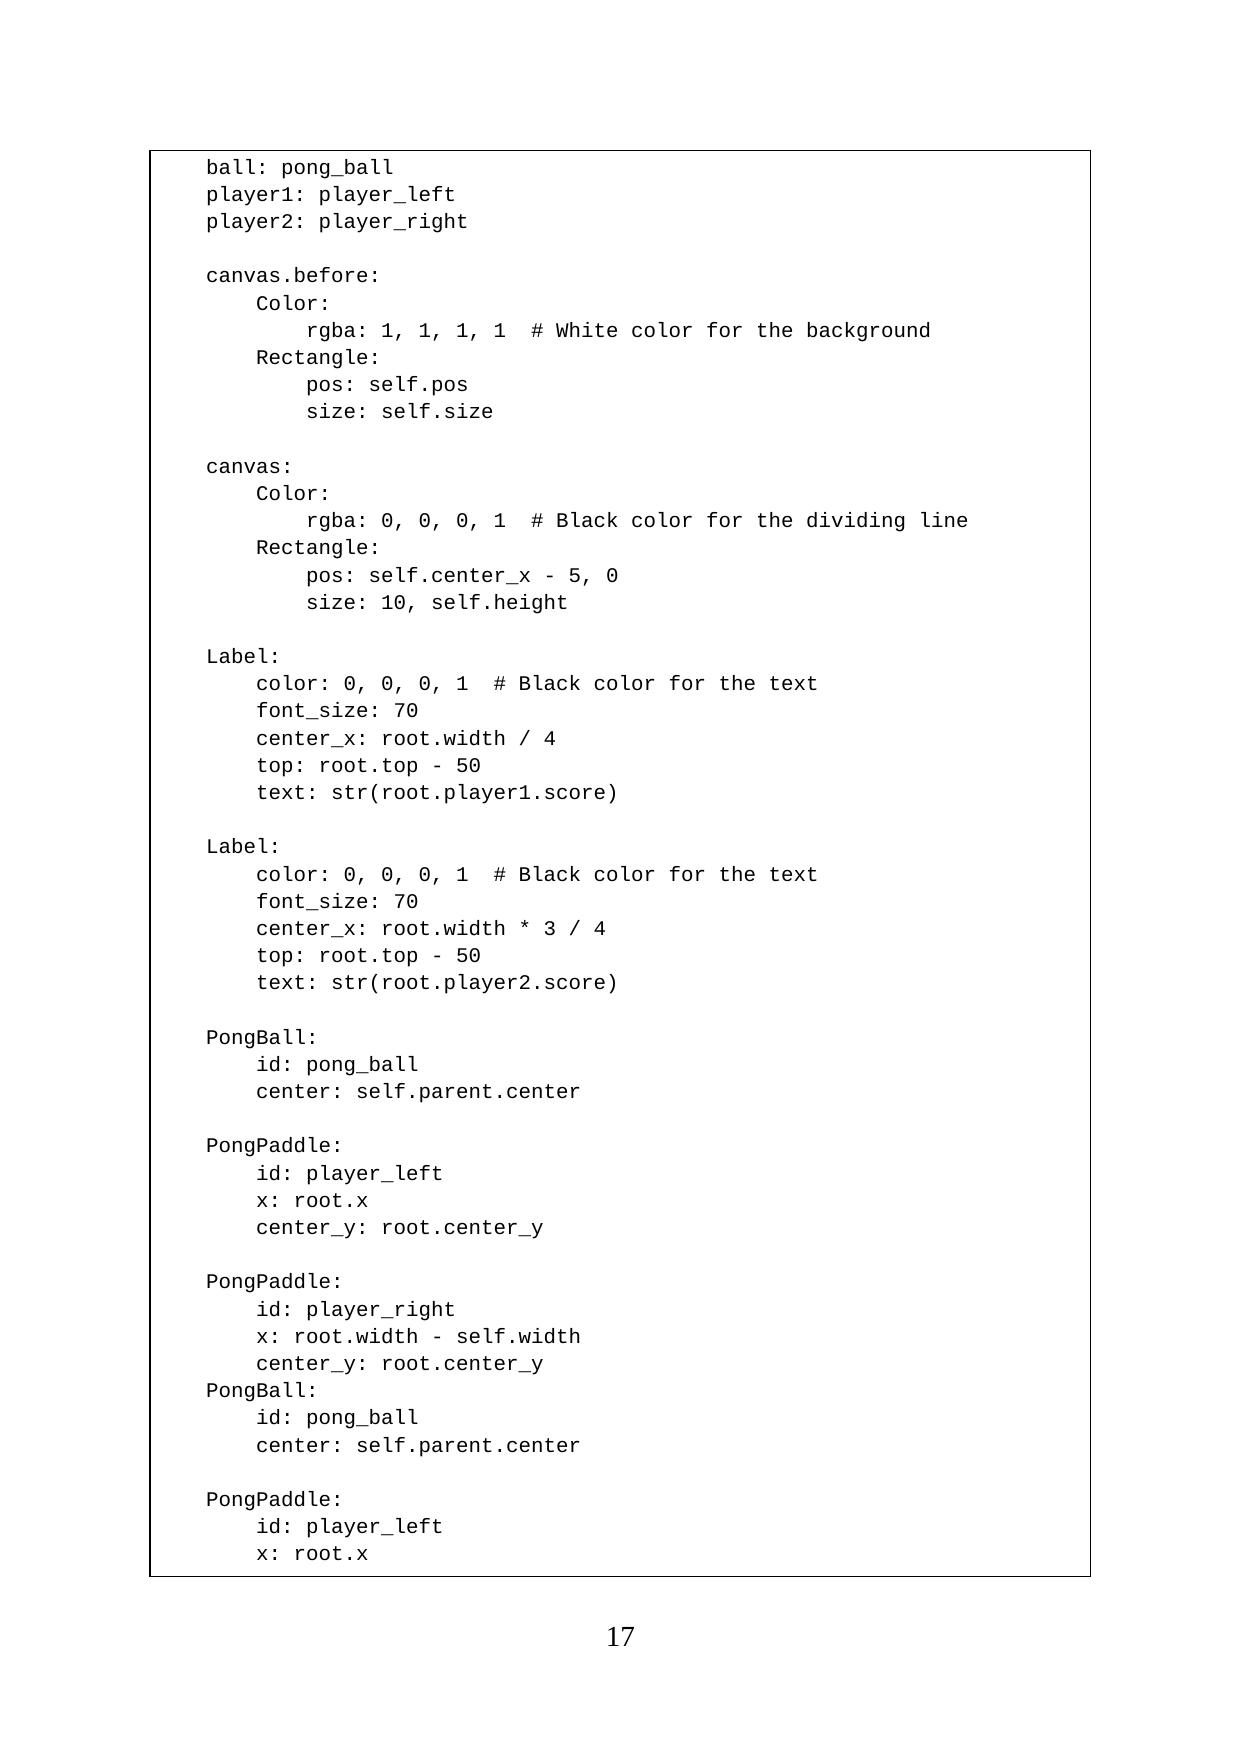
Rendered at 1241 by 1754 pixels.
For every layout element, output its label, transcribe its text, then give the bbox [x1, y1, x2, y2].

table_header ball: pong_ball player1: player_left player2: player_right canvas.before: Color: rgba: 1, 1, 1, 1 # White color for the background Rectangle: pos: self.pos size: self.size canvas: Color: rgba: 0, 0, 0, 1 # Black color for the dividing line Rectangle: pos: self.center_x - 5, 0 size: 10, self.height Label: color: 0, 0, 0, 1 # Black color for the text font_size: 70 center_x: root.width / 4 top: root.top - 50 text: str(root.player1.score) Label: color: 0, 0, 0, 1 # Black color for the text font_size: 70 center_x: root.width * 3 / 4 top: root.top - 50 text: str(root.player2.score) PongBall: id: pong_ball center: self.parent.center PongPaddle: id: player_left x: root.x center_y: root.center_y PongPaddle: id: player_right x: root.width - self.width center_y: root.center_y PongBall: id: pong_ball center: self.parent.center PongPaddle: id: player_left x: root.x [151, 151, 1090, 1576]
